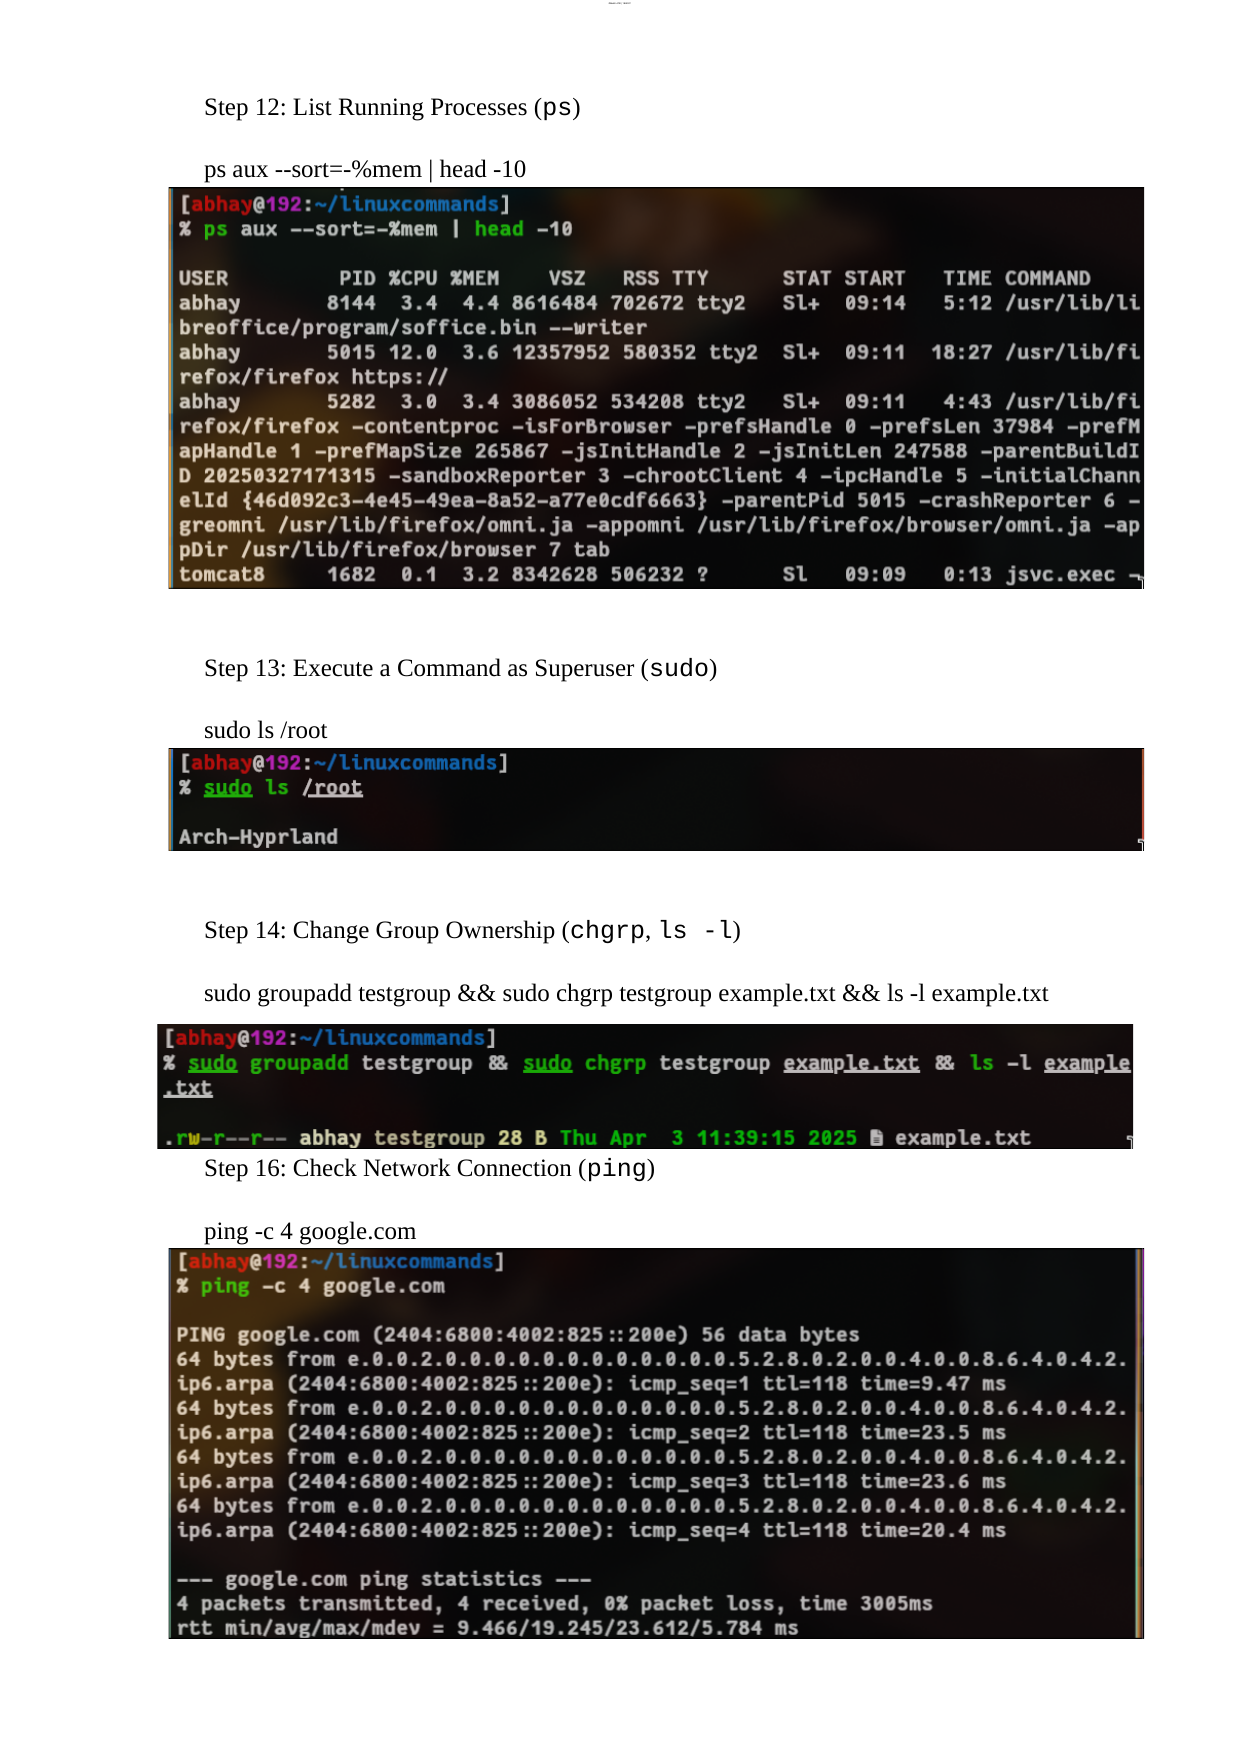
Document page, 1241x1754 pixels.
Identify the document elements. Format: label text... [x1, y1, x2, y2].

text ps aux --sort=-%mem | head -10 [204, 154, 1109, 183]
picture [168, 187, 1145, 589]
text sudo ls /root [204, 716, 1109, 744]
picture [157, 1024, 1134, 1149]
text Step 16: Check Network Connection (ping) [204, 1149, 1109, 1184]
picture [168, 748, 1145, 851]
text Step 14: Change Group Ownership (chgrp, ls -l) [204, 915, 1109, 946]
text ping -c 4 google.com [204, 1216, 1109, 1244]
text sudo groupadd testgroup && sudo chgrp testgroup example.txt && ls -l example.txt [204, 978, 1109, 1006]
text Step 12: List Running Processes (ps) [204, 92, 1109, 123]
picture [168, 1248, 1145, 1639]
text Step 13: Execute a Command as Superuser (sudo) [204, 653, 1109, 684]
